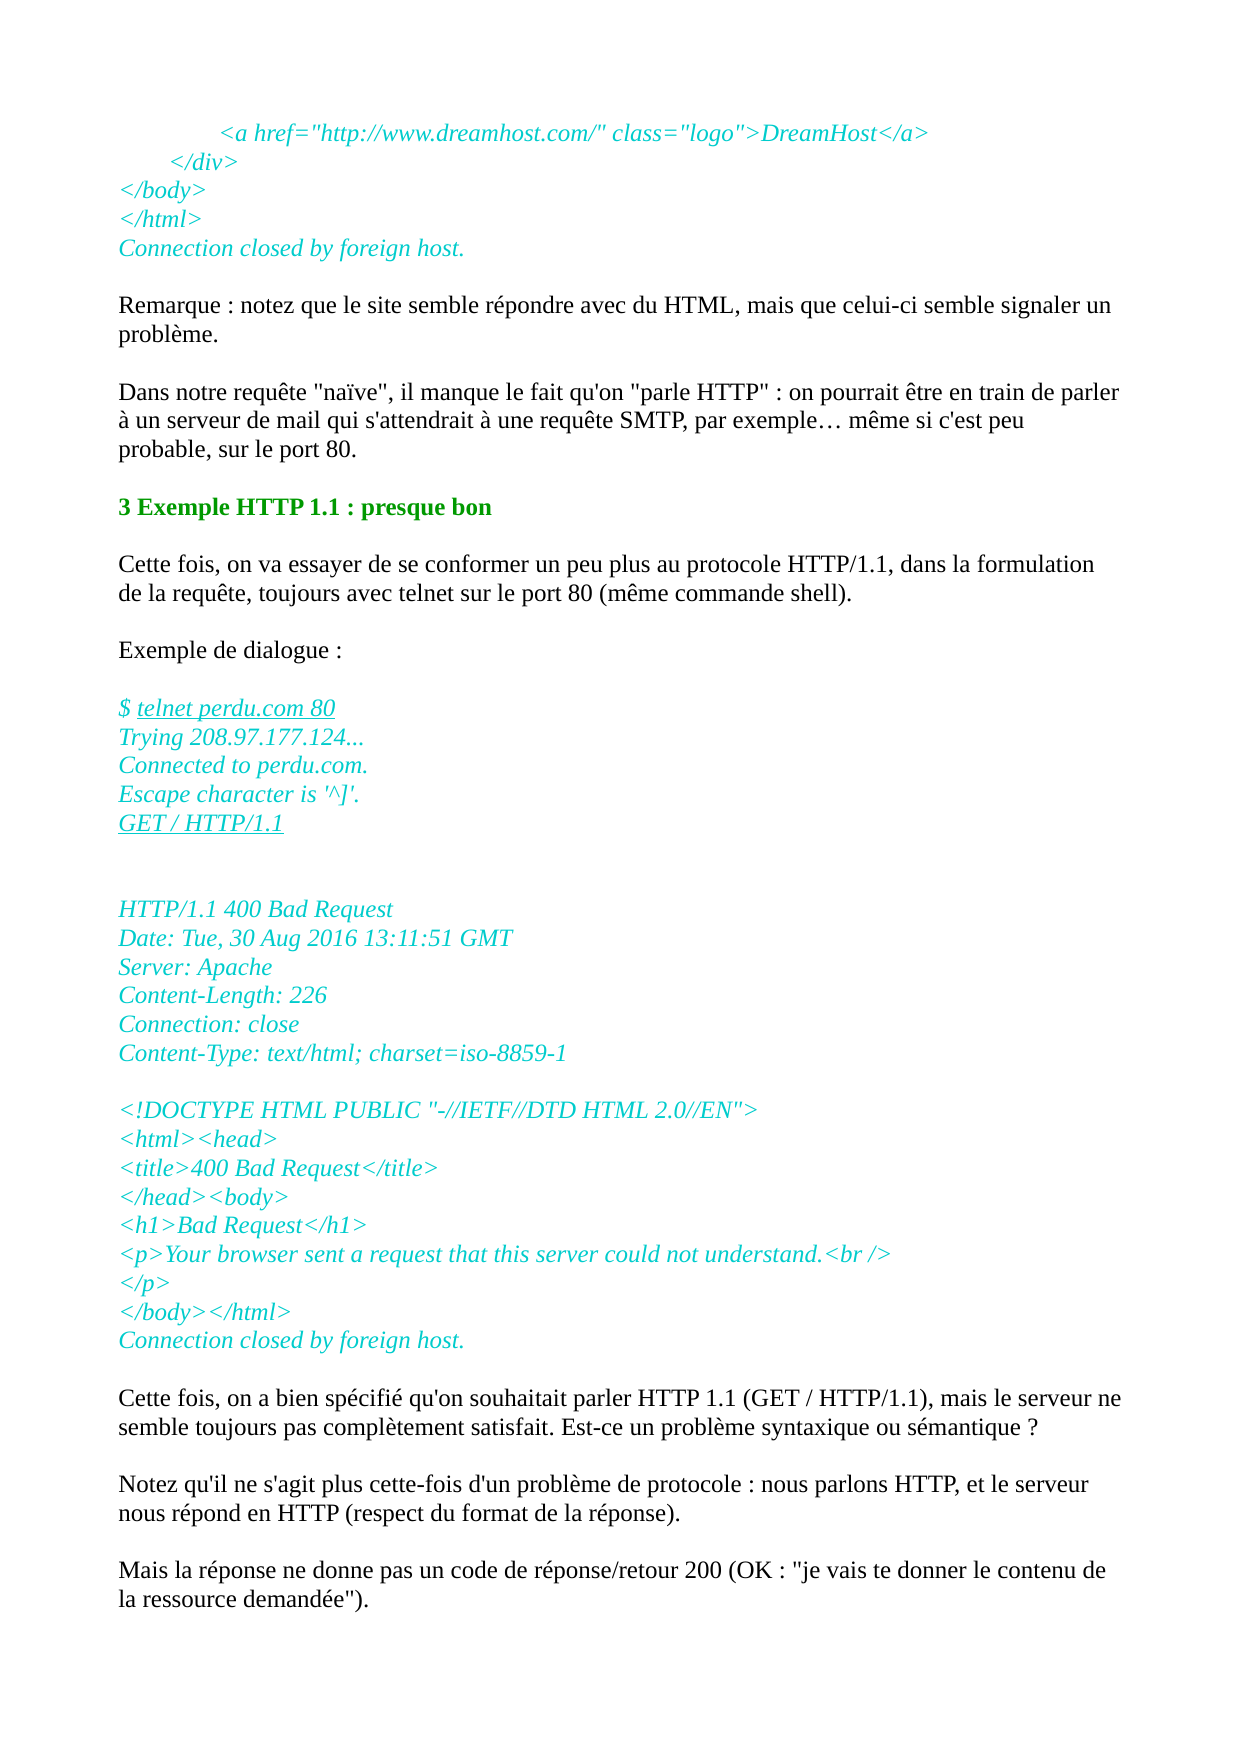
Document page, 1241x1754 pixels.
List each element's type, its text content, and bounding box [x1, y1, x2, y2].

text Connected to perdu.com. [118, 751, 1122, 779]
text Notez qu'il ne s'agit plus cette-fois d'un problème de protocole : nous parlons HTTP, et le serveur nous répond en HTTP (respect du format de la réponse). [118, 1469, 1122, 1527]
text </body></html> [118, 1297, 1122, 1326]
text <a href="http://www.dreamhost.com/" class="logo">DreamHost</a> [118, 118, 1122, 147]
text HTTP/1.1 400 Bad Request [118, 894, 1122, 923]
text </div> [118, 147, 1122, 176]
text <!DOCTYPE HTML PUBLIC "-//IETF//DTD HTML 2.0//EN"> [118, 1096, 1122, 1124]
text Mais la réponse ne donne pas un code de réponse/retour 200 (OK : "je vais te donner le contenu de la ressource demandée"). [118, 1556, 1122, 1613]
text Connection: close [118, 1009, 1122, 1038]
text </html> [118, 204, 1122, 233]
text Dans notre requête "naïve", il manque le fait qu'on "parle HTTP" : on pourrait être en train de parler à un serveur de mail qui s'attendrait à une requête SMTP, par exemple… même si c'est peu probable, sur le port 80. [118, 377, 1122, 463]
text Content-Length: 226 [118, 981, 1122, 1009]
text Trying 208.97.177.124... [118, 722, 1122, 751]
text </body> [118, 176, 1122, 204]
text Connection closed by foreign host. [118, 233, 1122, 262]
text GET / HTTP/1.1 [118, 808, 1122, 837]
text Cette fois, on va essayer de se conformer un peu plus au protocole HTTP/1.1, dans la formulation de la requête, toujours avec telnet sur le port 80 (même commande shell). [118, 549, 1122, 607]
text <p>Your browser sent a request that this server could not understand.<br /> [118, 1239, 1122, 1268]
text <h1>Bad Request</h1> [118, 1211, 1122, 1239]
text Cette fois, on a bien spécifié qu'on souhaitait parler HTTP 1.1 (GET / HTTP/1.1), mais le serveur ne semble toujours pas complètement satisfait. Est-ce un problème syntaxique ou sémantique ? [118, 1383, 1122, 1441]
text <title>400 Bad Request</title> [118, 1153, 1122, 1182]
text 3 Exemple HTTP 1.1 : presque bon [118, 492, 1122, 521]
text Server: Apache [118, 952, 1122, 981]
text </head><body> [118, 1182, 1122, 1211]
text $ telnet perdu.com 80 [118, 693, 1122, 722]
text Remarque : notez que le site semble répondre avec du HTML, mais que celui-ci semble signaler un problème. [118, 291, 1122, 348]
text </p> [118, 1268, 1122, 1297]
text <html><head> [118, 1124, 1122, 1153]
text Content-Type: text/html; charset=iso-8859-1 [118, 1038, 1122, 1067]
text Escape character is '^]'. [118, 779, 1122, 808]
text Connection closed by foreign host. [118, 1326, 1122, 1354]
text Date: Tue, 30 Aug 2016 13:11:51 GMT [118, 923, 1122, 952]
text Exemple de dialogue : [118, 636, 1122, 664]
